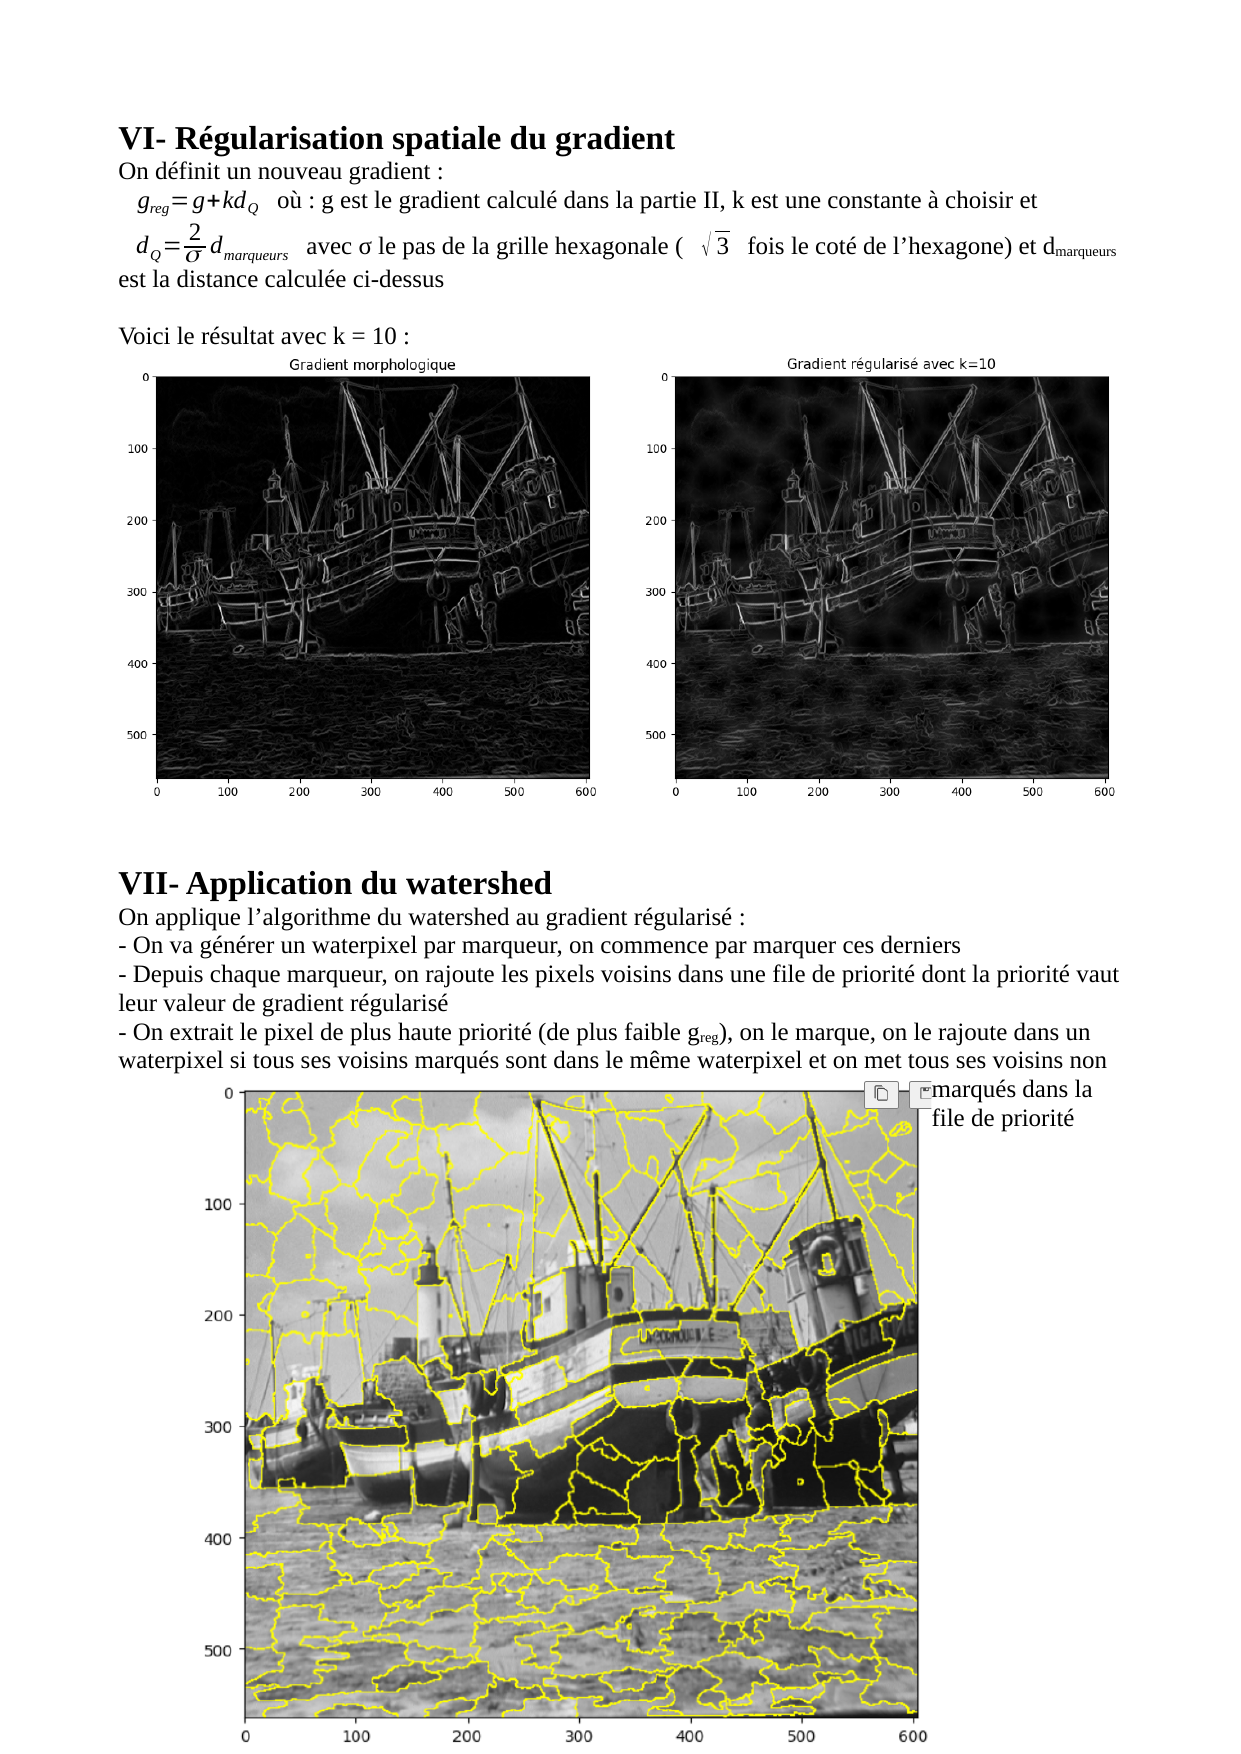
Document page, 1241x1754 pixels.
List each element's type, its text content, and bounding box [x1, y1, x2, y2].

text - On extrait le pixel de plus haute priorité (de plus faible greg), on le marque, on le rajoute dans un waterpixel si tous ses voisins marqués sont dans le même waterpixel et on met tous ses voisins non marqués dans la file de priorité [118, 1017, 1122, 1132]
text On définit un nouveau gradient : [118, 156, 1122, 185]
text On applique l’algorithme du watershed au gradient régularisé : [118, 902, 1122, 931]
text - Depuis chaque marqueur, on rajoute les pixels voisins dans une file de priorité dont la priorité vaut leur valeur de gradient régularisé [118, 959, 1122, 1017]
text - On va générer un waterpixel par marqueur, on commence par marquer ces derniers [118, 931, 1122, 959]
text Voici le résultat avec k = 10 : [118, 321, 1122, 350]
picture [204, 1081, 932, 1754]
text avec σ le pas de la grille hexagonale (fois le coté de l’hexagone) et dmarqueurs est la distance calculée ci-dessus [118, 218, 1122, 292]
text VI- Régularisation spatiale du gradient [118, 118, 1122, 156]
text où : g est le gradient calculé dans la partie II, k est une constante à choisir et [118, 185, 1122, 218]
picture [118, 350, 1123, 806]
text VII- Application du watershed [118, 863, 1122, 902]
